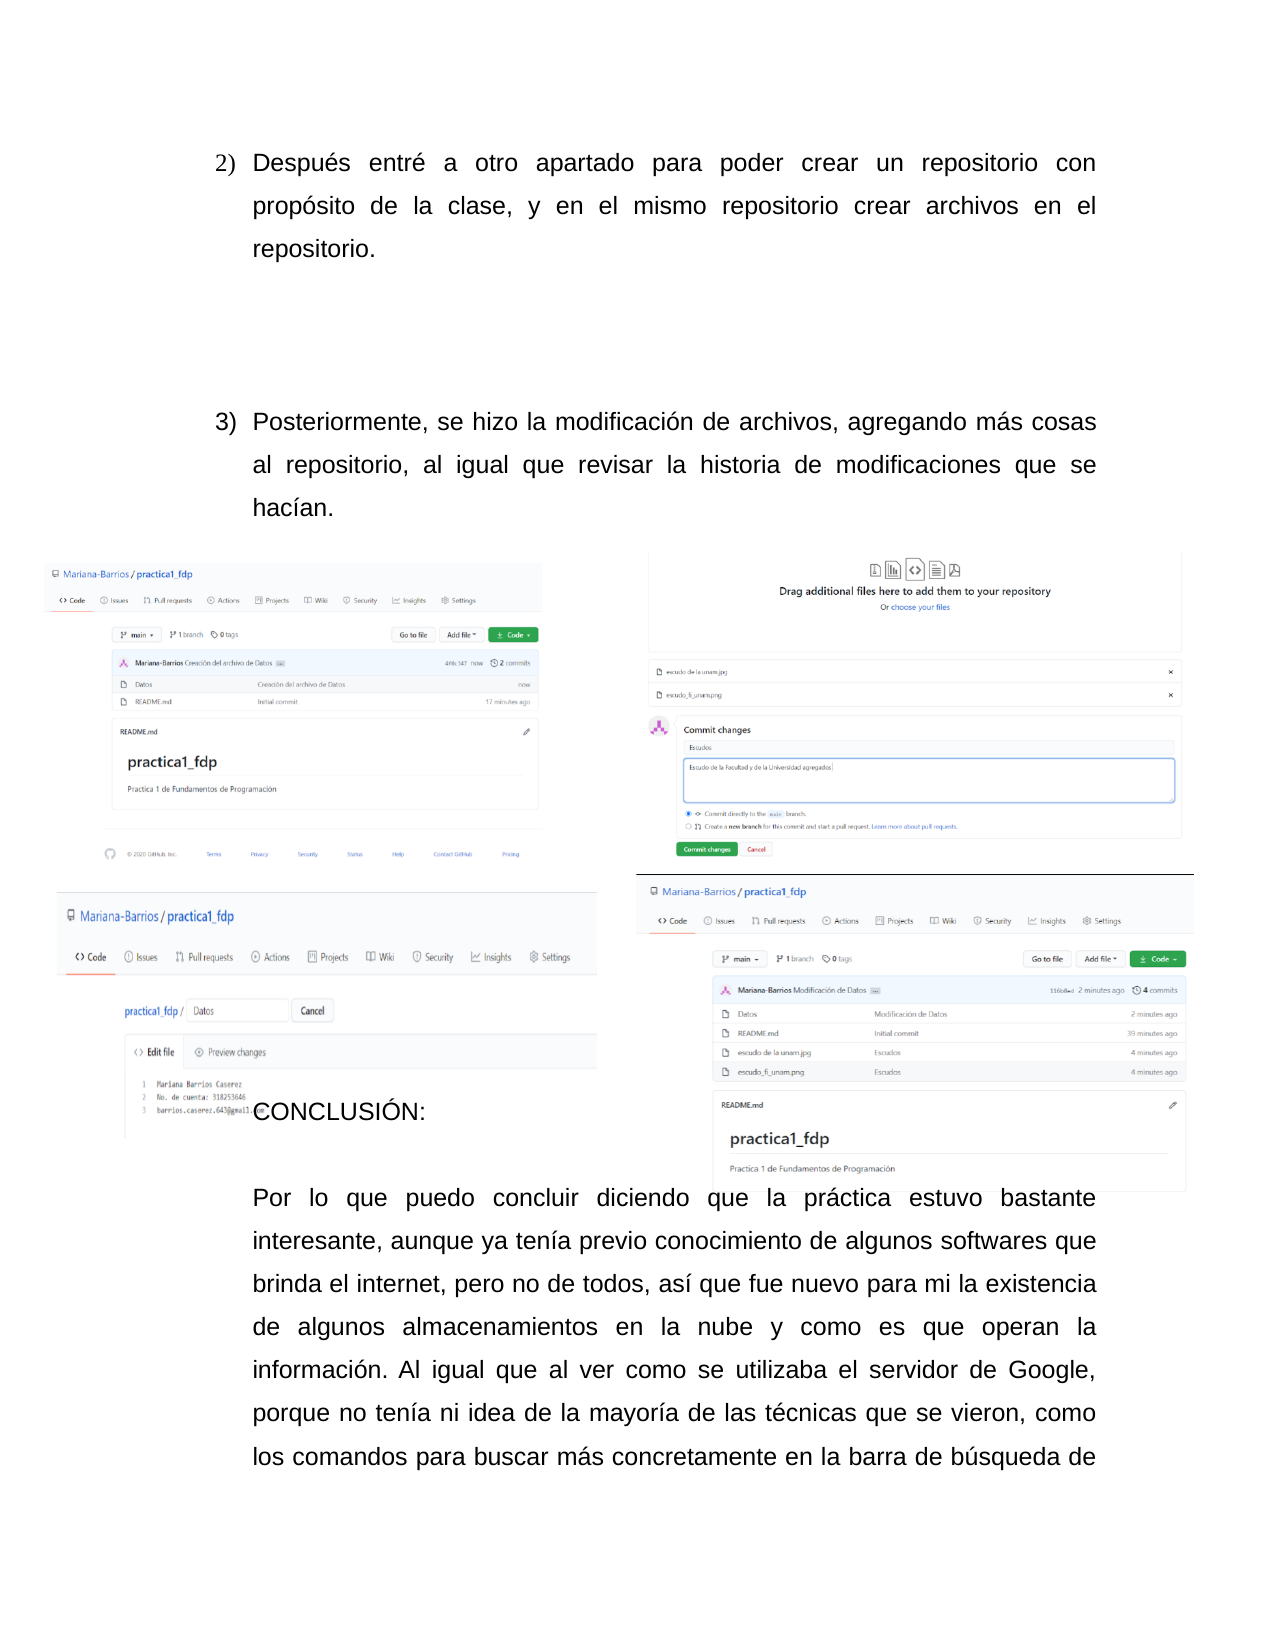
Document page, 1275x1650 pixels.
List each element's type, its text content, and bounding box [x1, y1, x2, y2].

text CONCLUSIÓN: [597, 1096, 636, 1125]
list Después entré a otro apartado para poder crear un repositorio con propósito de la clase, y en el mismo repositorio crear archivos en el repositorio. [215, 148, 1098, 263]
text Por lo que puedo concluir diciendo que la práctica estuvo bastante interesante, aunque ya tenía previo conocimiento de algunos softwares que brinda el internet, pero no de todos, así que fue nuevo para mi la existencia de algunos almacenamientos en la nube y como es que operan la información. Al igual que al ver como se utilizaba el servidor de Google, porque no tenía ni idea de la mayoría de las técnicas que se vieron, como los comandos para buscar más concretamente en la barra de búsqueda de [252, 1183, 1098, 1470]
list Posteriormente, se hizo la modificación de archivos, agregando más cosas al repositorio, al igual que revisar la historia de modificaciones que se hacían. [215, 406, 1098, 521]
